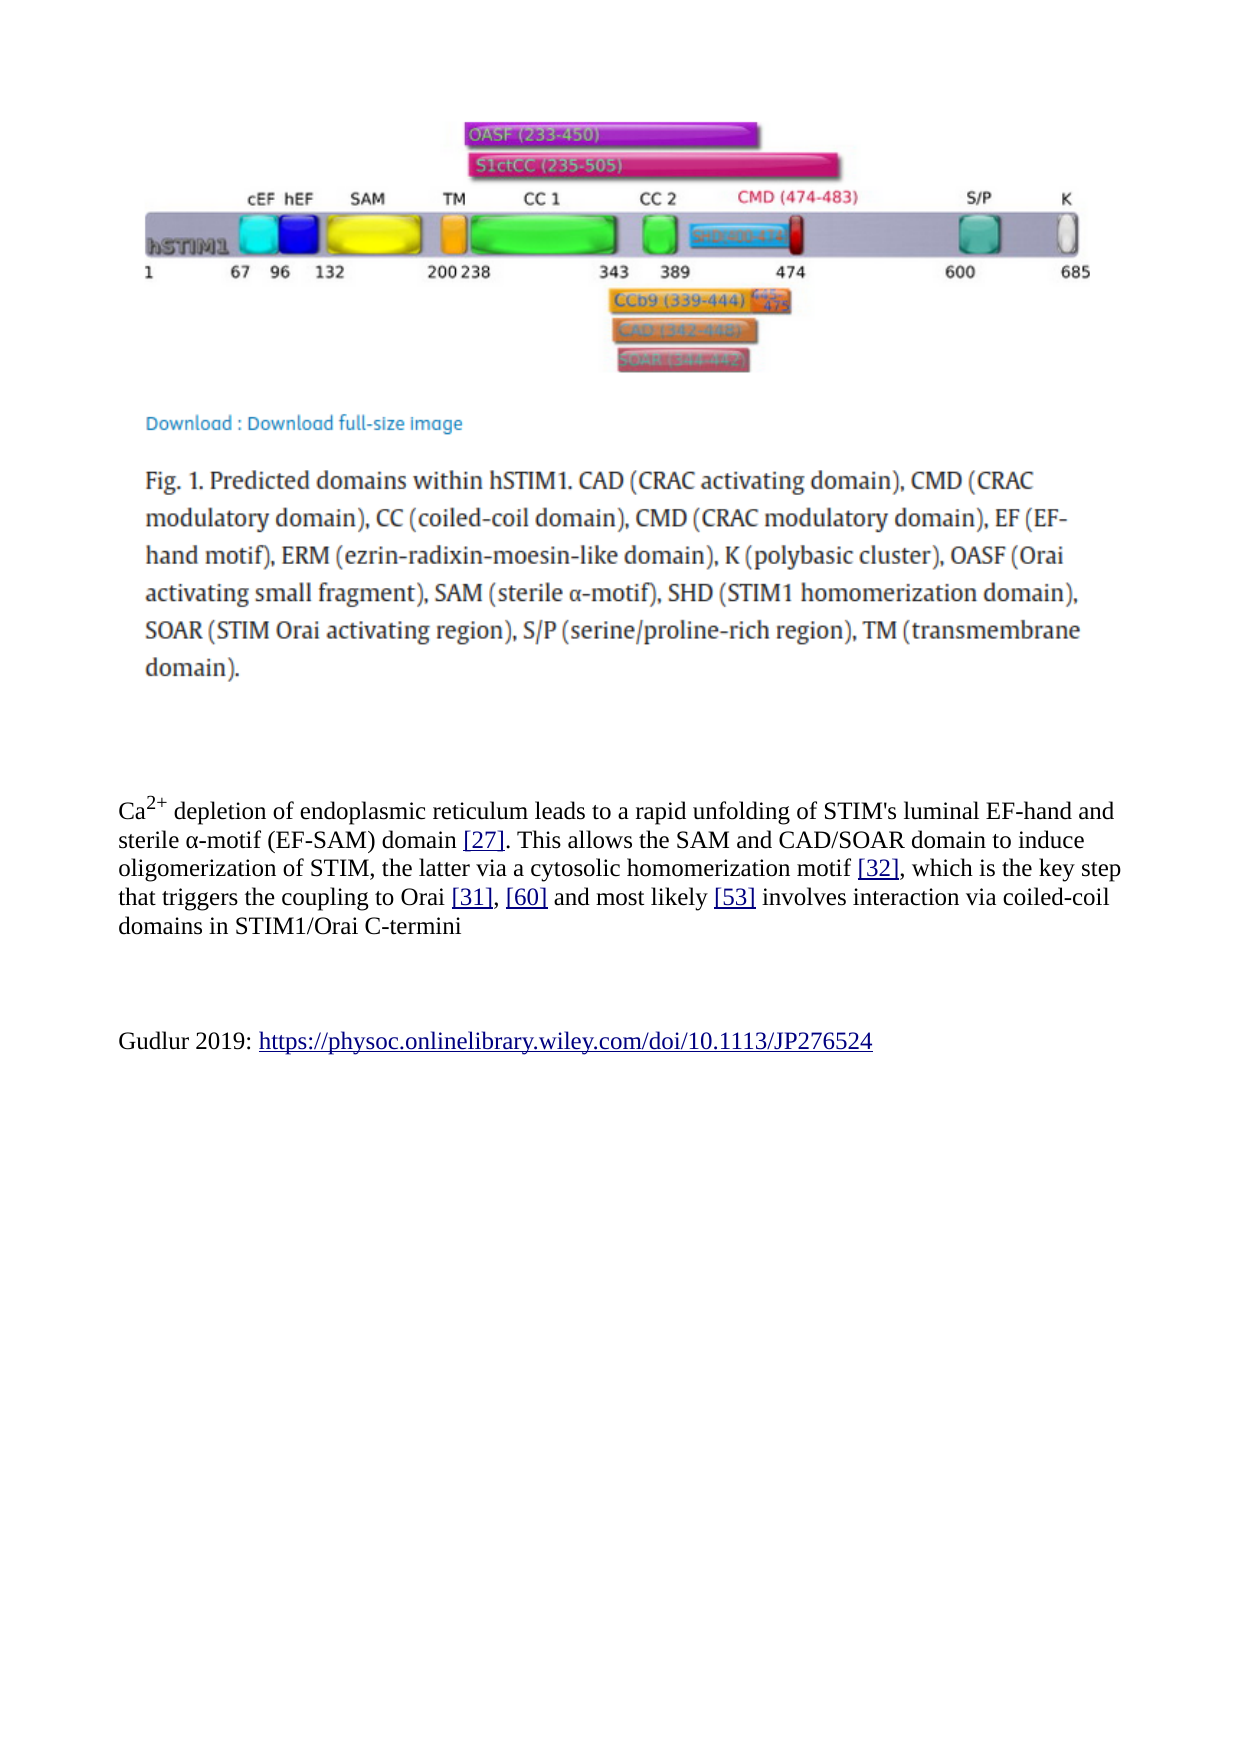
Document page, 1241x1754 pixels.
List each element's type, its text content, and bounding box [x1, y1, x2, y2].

picture [118, 118, 1123, 705]
text Gudlur 2019: https://physoc.onlinelibrary.wiley.com/doi/10.1113/JP276524 [118, 1026, 1122, 1055]
text Ca2+ depletion of endoplasmic reticulum leads to a rapid unfolding of STIM's luminal EF-hand and sterile α-motif (EF-SAM) domain [27]. This allows the SAM and CAD/SOAR domain to induce oligomerization of STIM, the latter via a cytosolic homomerization motif [32], which is the key step that triggers the coupling to Orai [31], [60] and most likely [53] involves interaction via coiled-coil domains in STIM1/Orai C-termini [118, 791, 1122, 940]
